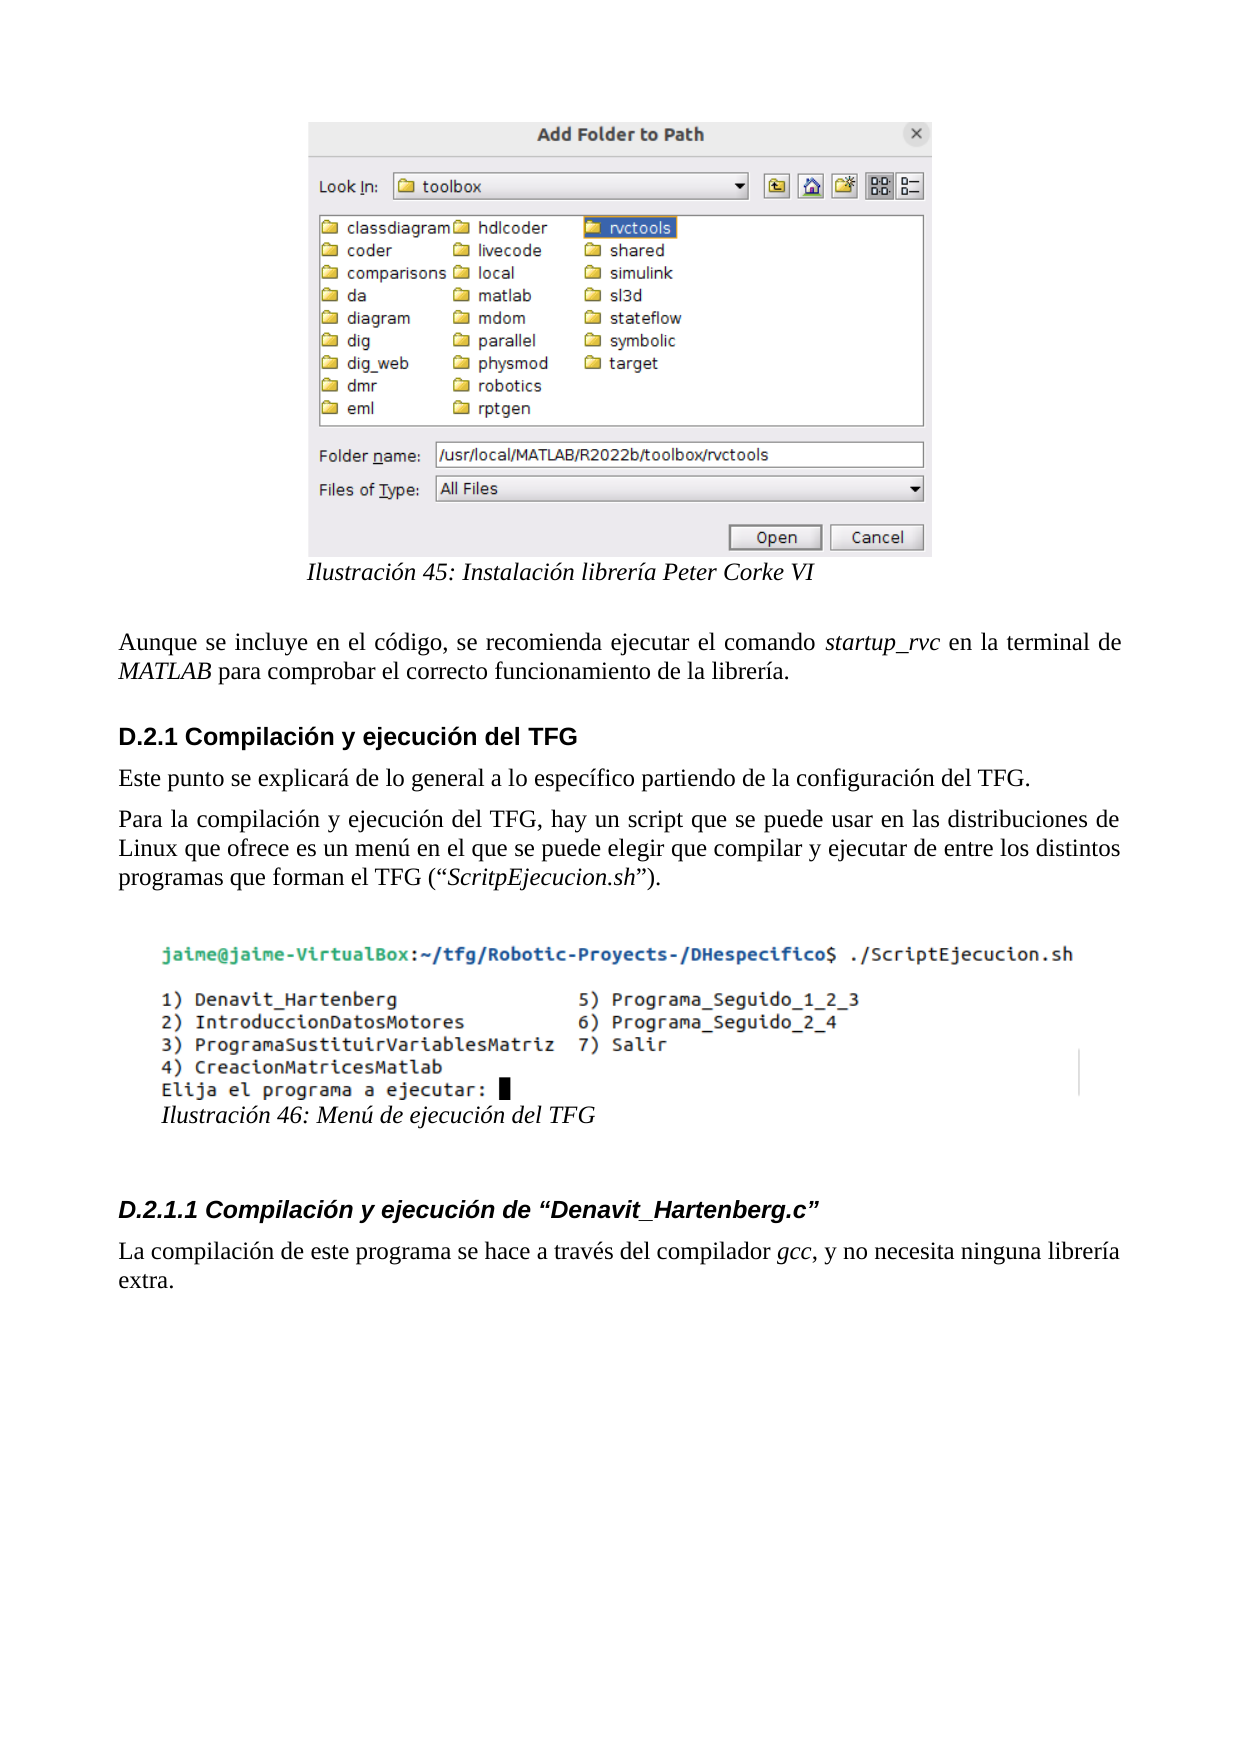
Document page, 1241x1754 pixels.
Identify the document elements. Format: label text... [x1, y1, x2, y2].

text Ilustración 45: Instalación librería Peter Corke VI [307, 134, 934, 586]
subtitle D.2.1.1 Compilación y ejecución de “Denavit_Hartenberg.c” [118, 1195, 1122, 1223]
text Aunque se incluye en el código, se recomienda ejecutar el comando startup_rvc en la terminal de MATLAB para comprobar el correcto funcionamiento de la librería. [118, 627, 1122, 684]
text Ilustración 46: Menú de ejecución del TFG [161, 1100, 1079, 1129]
text Para la compilación y ejecución del TFG, hay un script que se puede usar en las distribuciones de Linux que ofrece es un menú en el que se puede elegir que compilar y ejecutar de entre los distintos programas que forman el TFG (“ScritpEjecucion.sh”). [118, 804, 1122, 891]
text Este punto se explicará de lo general a lo específico partiendo de la configuración del TFG. [118, 763, 1122, 792]
subtitle D.2.1 Compilación y ejecución del TFG [118, 722, 1122, 751]
text La compilación de este programa se hace a través del compilador gcc, y no necesita ninguna librería extra. [118, 1236, 1122, 1293]
